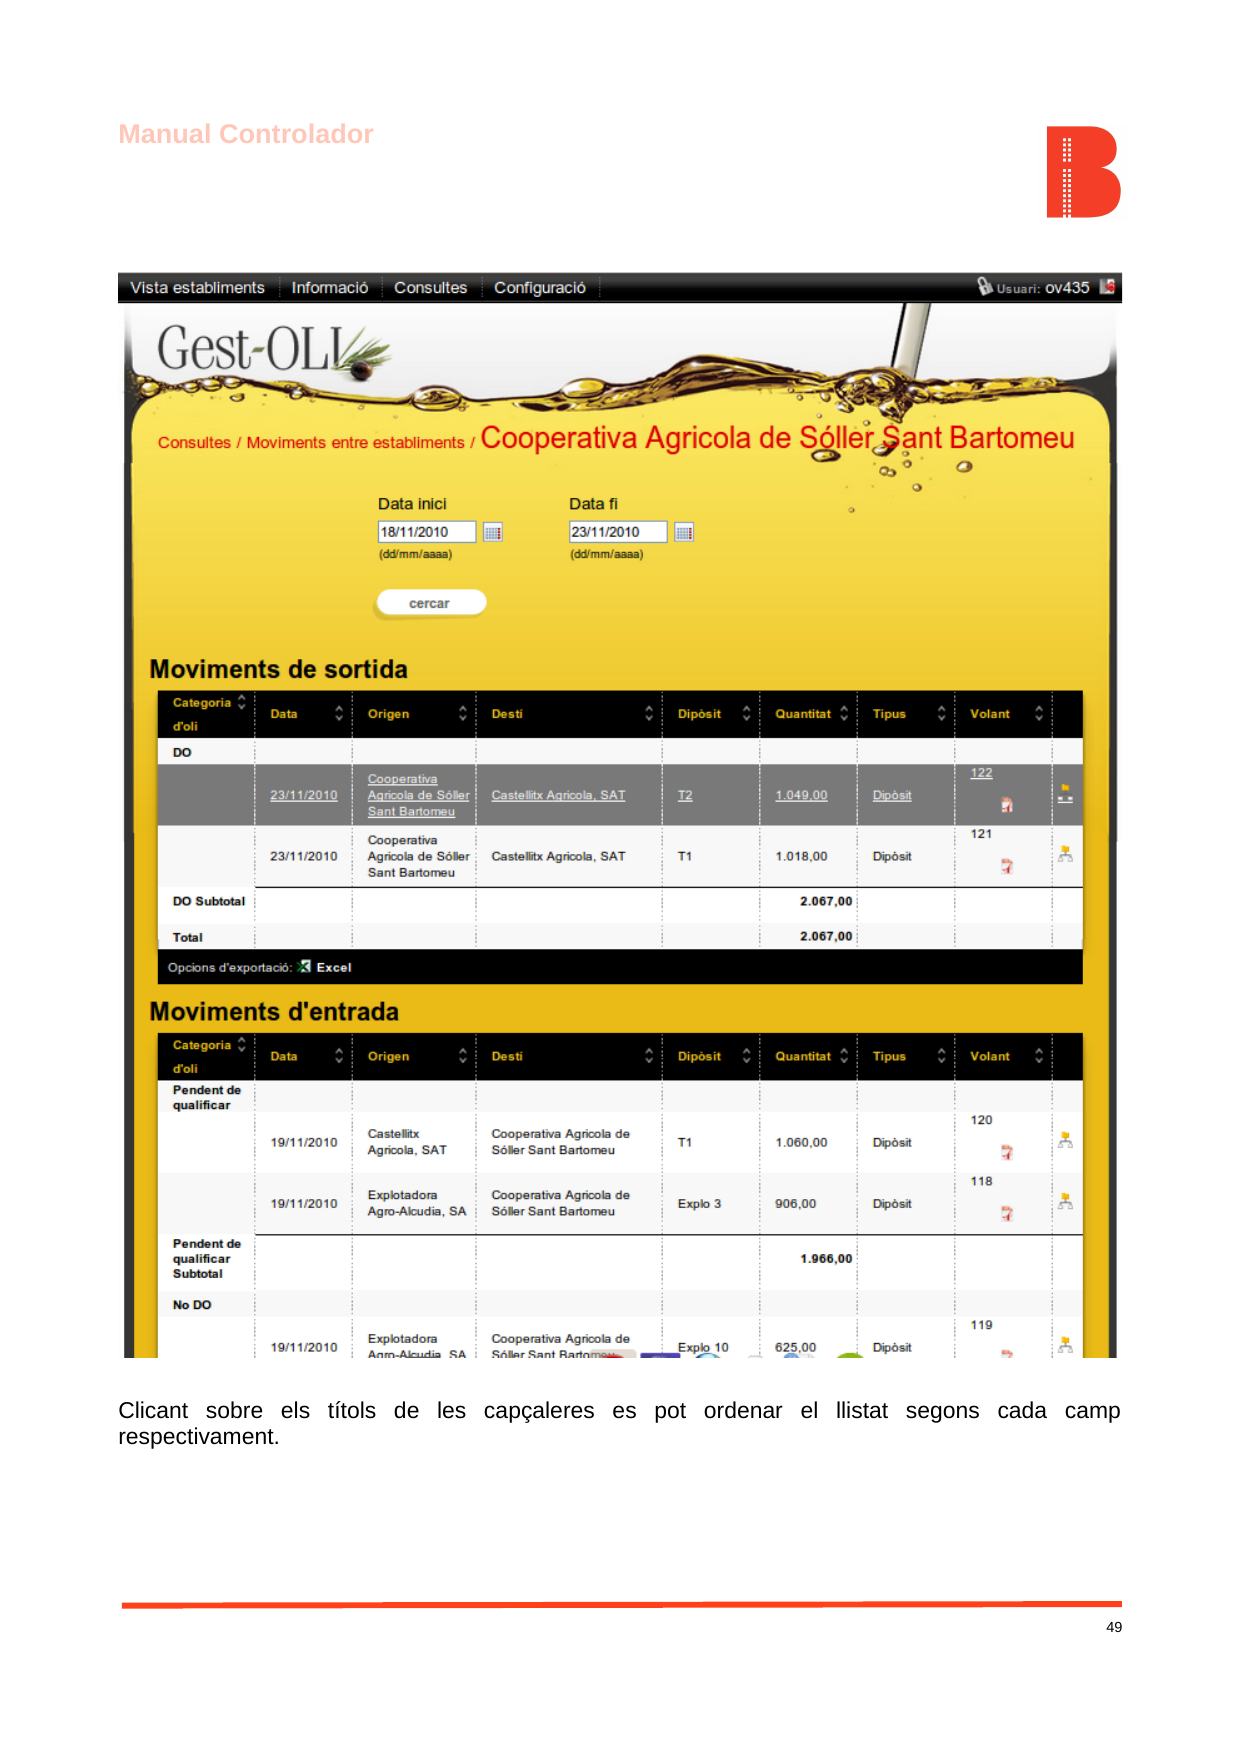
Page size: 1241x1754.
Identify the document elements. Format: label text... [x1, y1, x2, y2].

picture [1036, 124, 1130, 221]
text Clicant sobre els títols de les capçaleres es pot ordenar el llistat segons cada camp respectivament. [118, 1397, 1122, 1449]
picture [118, 272, 1123, 1358]
